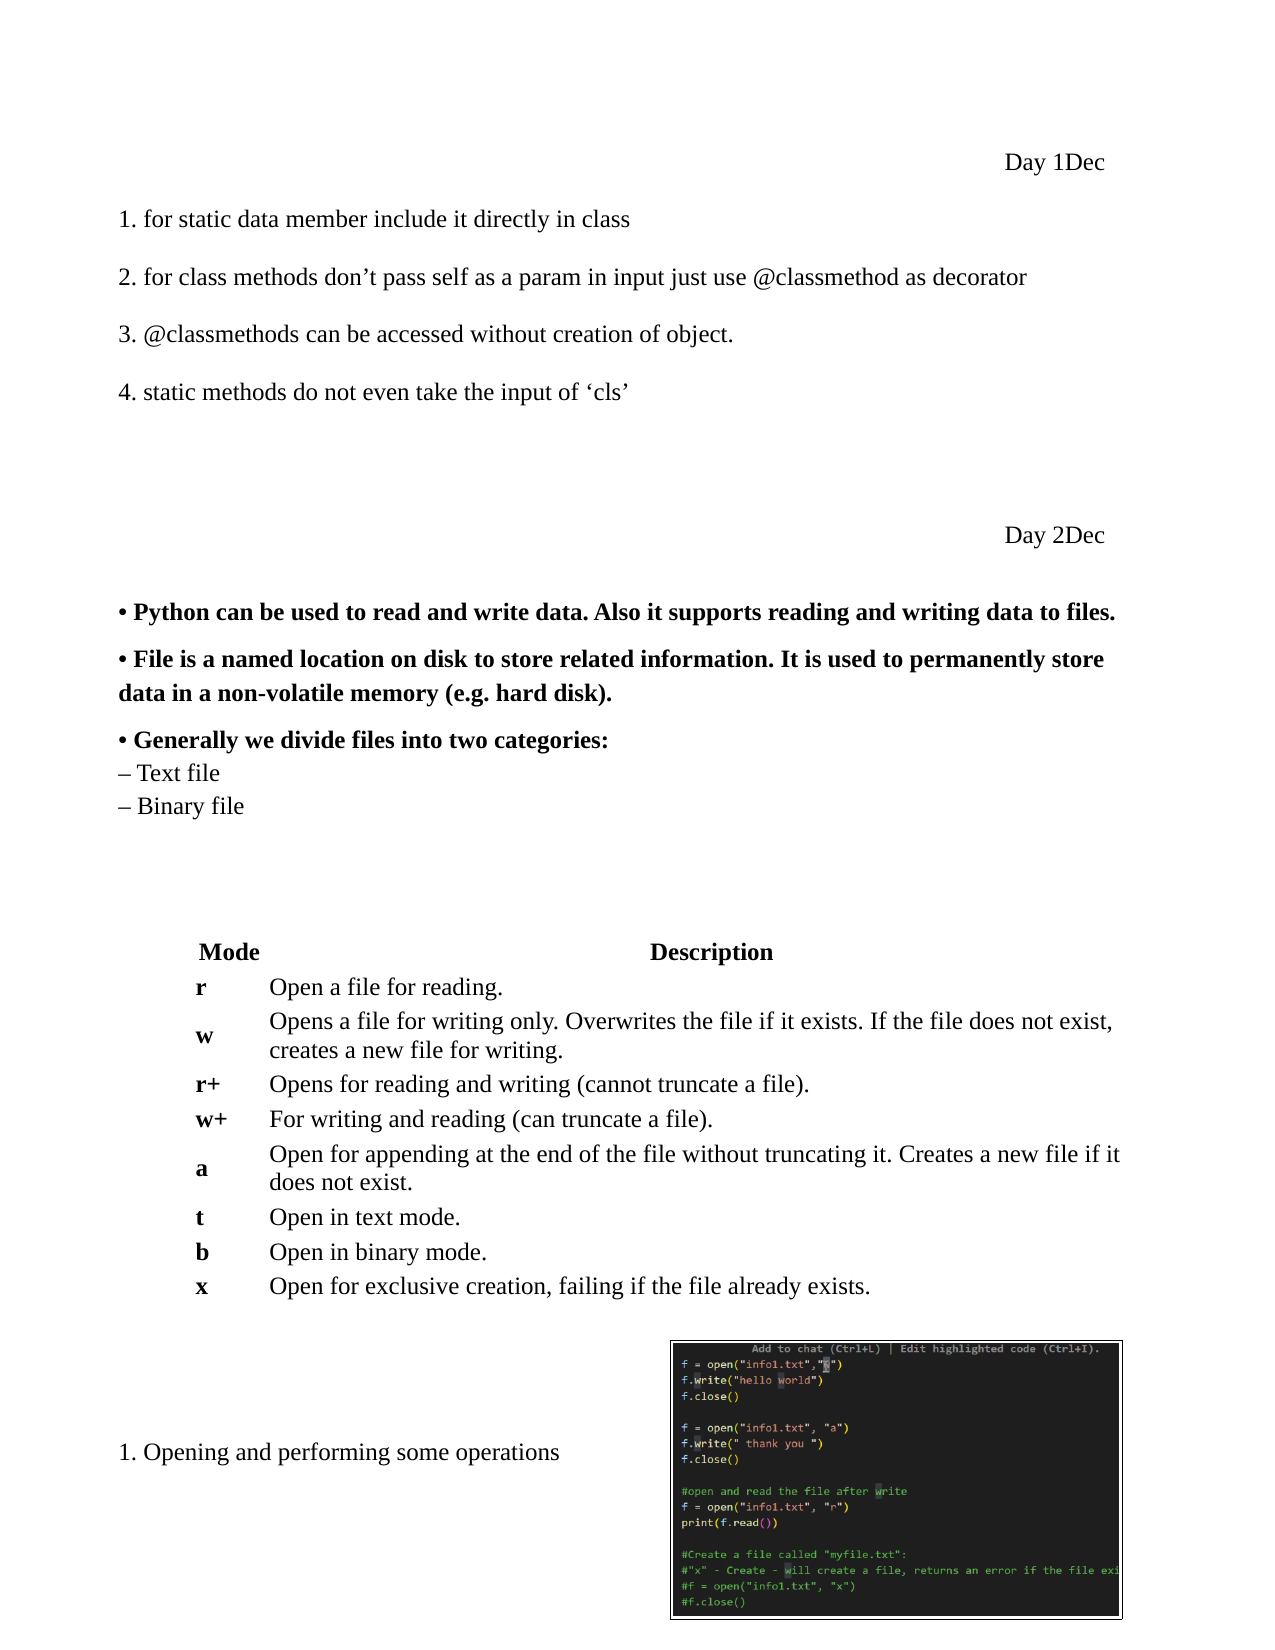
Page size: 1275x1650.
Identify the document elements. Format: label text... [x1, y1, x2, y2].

text [1123, 1437, 1157, 1465]
table_cell For writing and reading (can truncate a file). [266, 1101, 1157, 1136]
table_header Mode [193, 934, 266, 969]
table_cell x [193, 1268, 266, 1303]
picture [673, 1343, 1119, 1616]
table_cell Open in text mode. [266, 1199, 1157, 1234]
text 3. @classmethods can be accessed without creation of object. [118, 319, 1157, 348]
table_cell Open a file for reading. [266, 969, 1157, 1003]
table_cell Open for appending at the end of the file without truncating it. Creates a new file if it does not exist. [266, 1136, 1157, 1199]
text 1. Opening and performing some operations [118, 1437, 670, 1465]
table_cell b [193, 1234, 266, 1268]
table_cell w+ [193, 1101, 266, 1136]
text Day 1Dec [118, 147, 1157, 176]
text • Python can be used to read and write data. Also it supports reading and writing data to files. [118, 597, 1157, 626]
table_cell Open for exclusive creation, failing if the file already exists. [266, 1268, 1157, 1303]
table_cell a [193, 1136, 266, 1199]
table_cell t [193, 1199, 266, 1234]
text • File is a named location on disk to store related information. It is used to permanently store data in a non-volatile memory (e.g. hard disk). [118, 644, 1157, 706]
table_cell Open in binary mode. [266, 1234, 1157, 1268]
text 1. for static data member include it directly in class [118, 204, 1157, 233]
table_cell r [193, 969, 266, 1003]
table_cell Opens a file for writing only. Overwrites the file if it exists. If the file does not exist, creates a new file for writing. [266, 1003, 1157, 1067]
text 2. for class methods don’t pass self as a param in input just use @classmethod as decorator [118, 262, 1157, 291]
table_cell r+ [193, 1067, 266, 1101]
table_cell Opens for reading and writing (cannot truncate a file). [266, 1067, 1157, 1101]
table_cell w [193, 1003, 266, 1067]
text Day 2Dec [118, 521, 1157, 549]
text • Generally we divide files into two categories: – Text file – Binary file [118, 725, 1157, 820]
text 4. static methods do not even take the input of ‘cls’ [118, 377, 1157, 406]
table_header Description [266, 934, 1157, 969]
